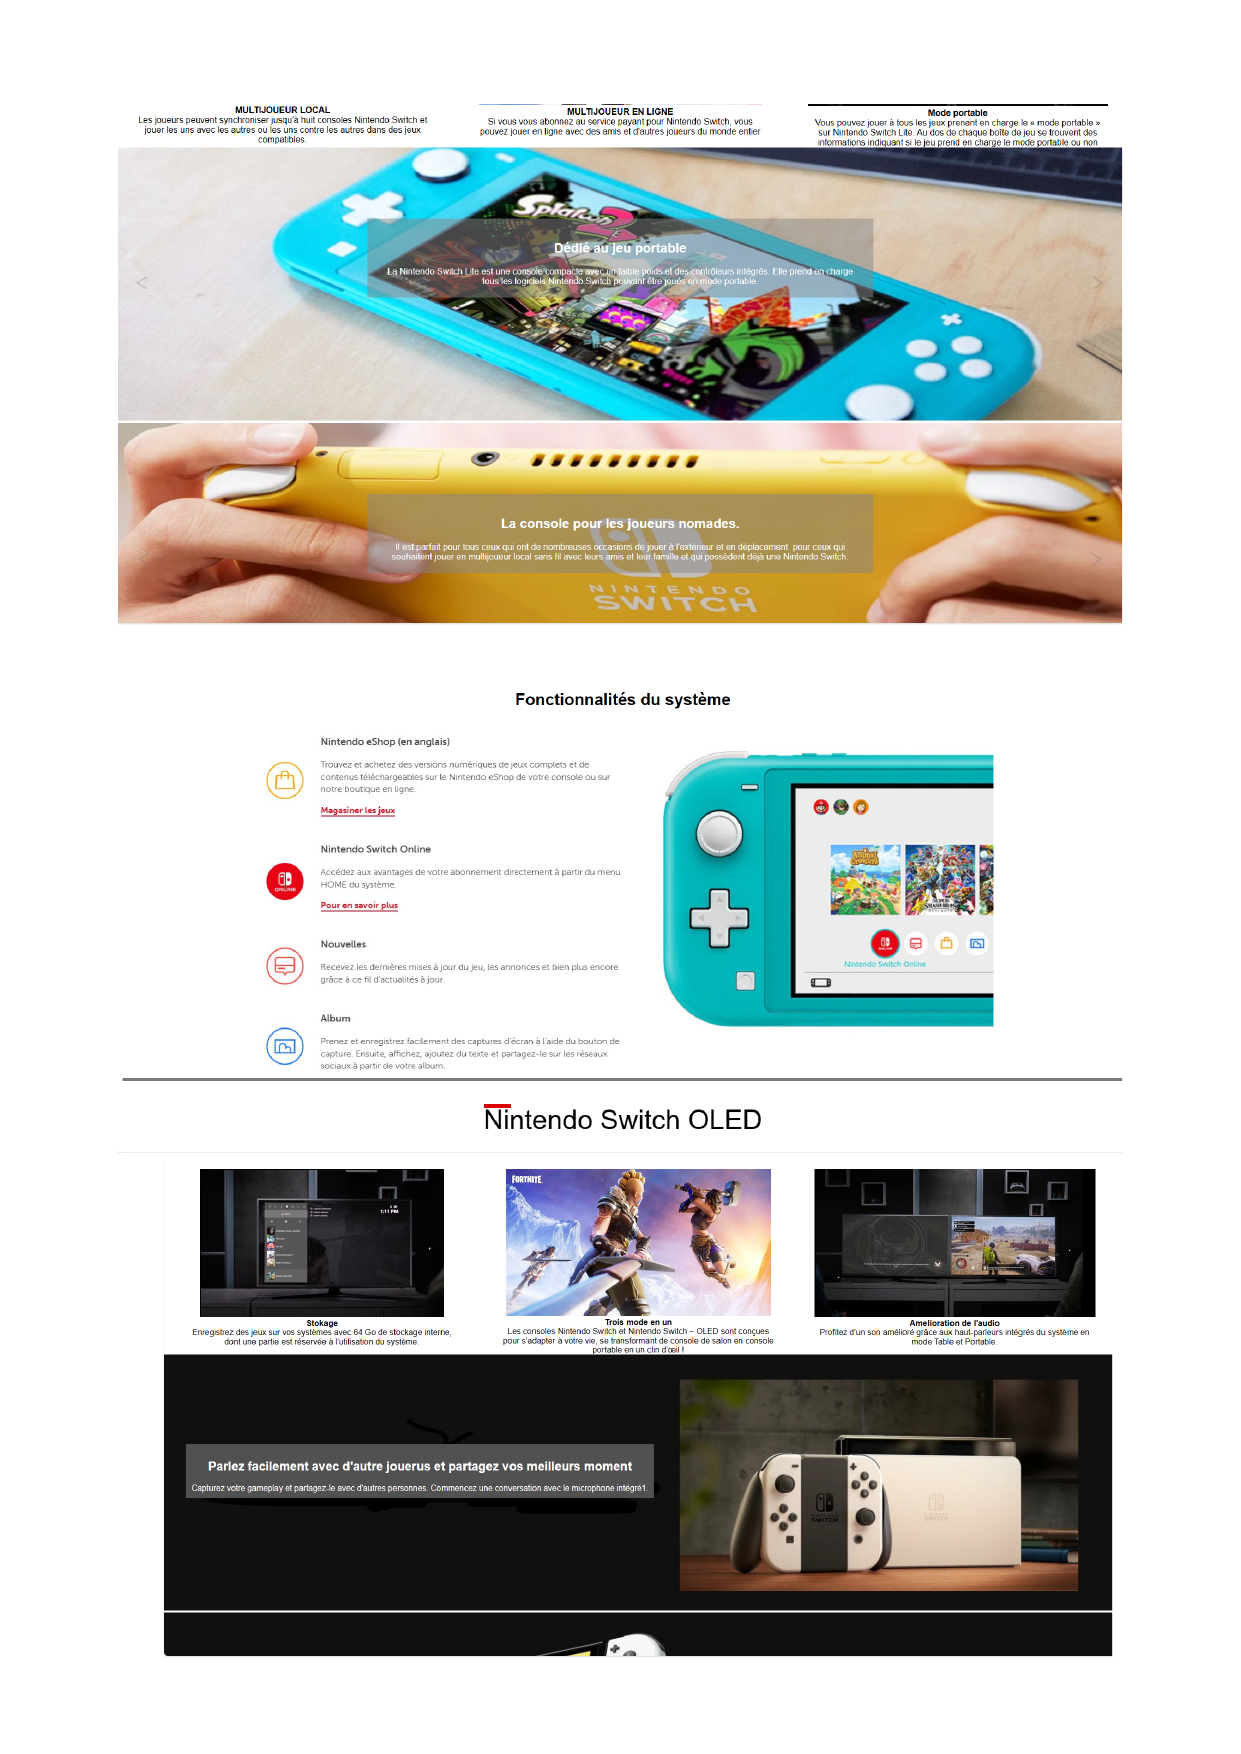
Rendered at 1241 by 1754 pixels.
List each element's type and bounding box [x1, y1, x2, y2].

picture [118, 104, 1123, 625]
picture [118, 672, 1123, 1153]
picture [163, 1164, 1113, 1658]
